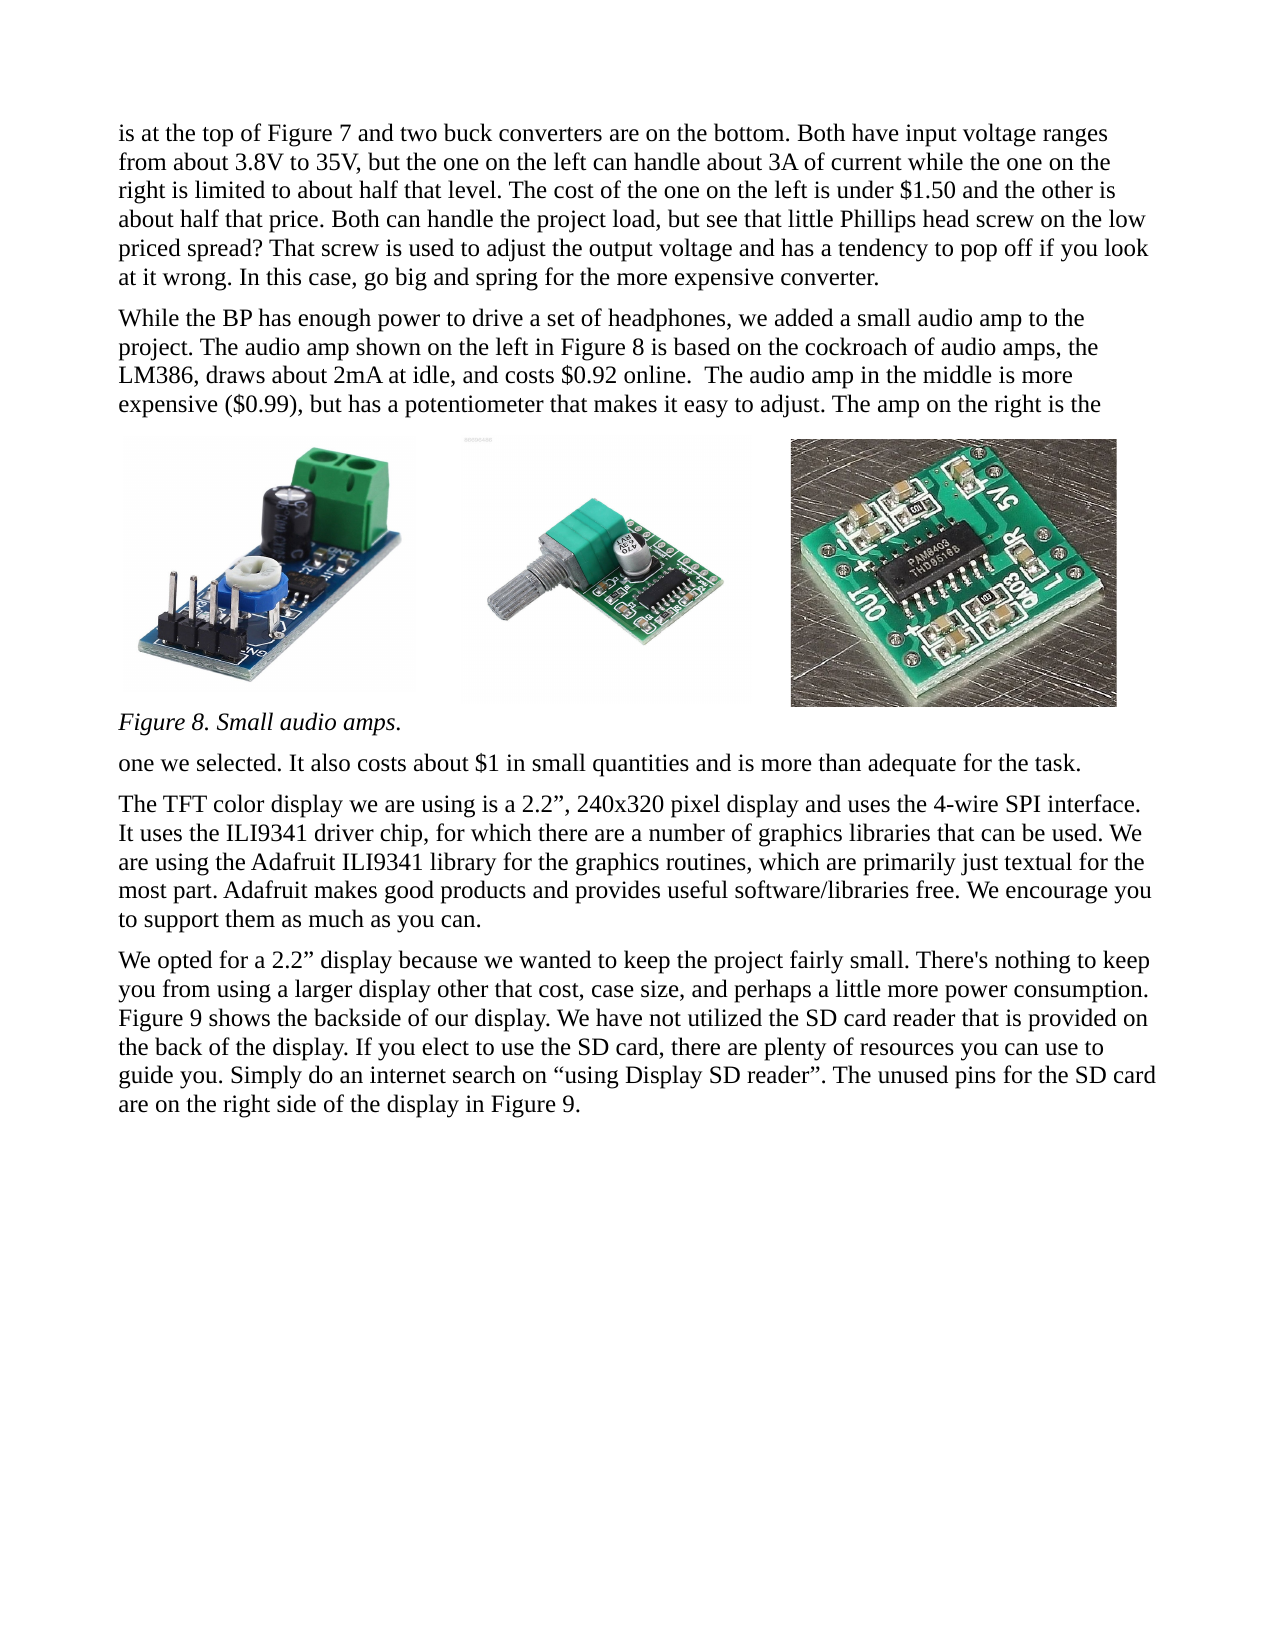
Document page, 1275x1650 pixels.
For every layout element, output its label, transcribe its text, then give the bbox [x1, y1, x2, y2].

text We opted for a 2.2” display because we wanted to keep the project fairly small. There's nothing to keep you from using a larger display other that cost, case size, and perhaps a little more power consumption. Figure 9 shows the backside of our display. We have not utilized the SD card reader that is provided on the back of the display. If you elect to use the SD card, there are plenty of resources you can use to guide you. Simply do an internet search on “using Display SD reader”. The unused pins for the SD card are on the right side of the display in Figure 9. [118, 946, 1157, 1118]
picture [790, 439, 1117, 707]
text While the BP has enough power to drive a set of headphones, we added a small audio amp to the project. The audio amp shown on the left in Figure 8 is based on the cockroach of audio amps, the LM386, draws about 2mA at idle, and costs $0.92 online. The audio amp in the middle is more expensive ($0.99), but has a potentiometer that makes it easy to adjust. The amp on the right is the [118, 303, 1157, 418]
text The TFT color display we are using is a 2.2”, 240x320 pixel display and uses the 4-wire SPI interface. It uses the ILI9341 driver chip, for which there are a number of graphics libraries that can be used. We are using the Adafruit ILI9341 library for the graphics routines, which are primarily just textual for the most part. Adafruit makes good products and provides useful software/libraries free. We encourage you to support them as much as you can. [118, 789, 1157, 933]
picture [123, 436, 416, 692]
text is at the top of Figure 7 and two buck converters are on the bottom. Both have input voltage ranges from about 3.8V to 35V, but the one on the left can handle about 3A of current while the one on the right is limited to about half that level. The cost of the one on the left is under $1.50 and the other is about half that price. Both can handle the project load, but see that little Phillips head screw on the low priced spread? That screw is used to adjust the output voltage and has a tendency to pop off if you look at it wrong. In this case, go big and spring for the more expensive converter. [118, 118, 1157, 291]
picture [461, 435, 752, 704]
text one we selected. It also costs about $1 in small quantities and is more than adequate for the task. [118, 748, 1157, 777]
text Figure 8. Small audio amps. [118, 431, 1157, 736]
